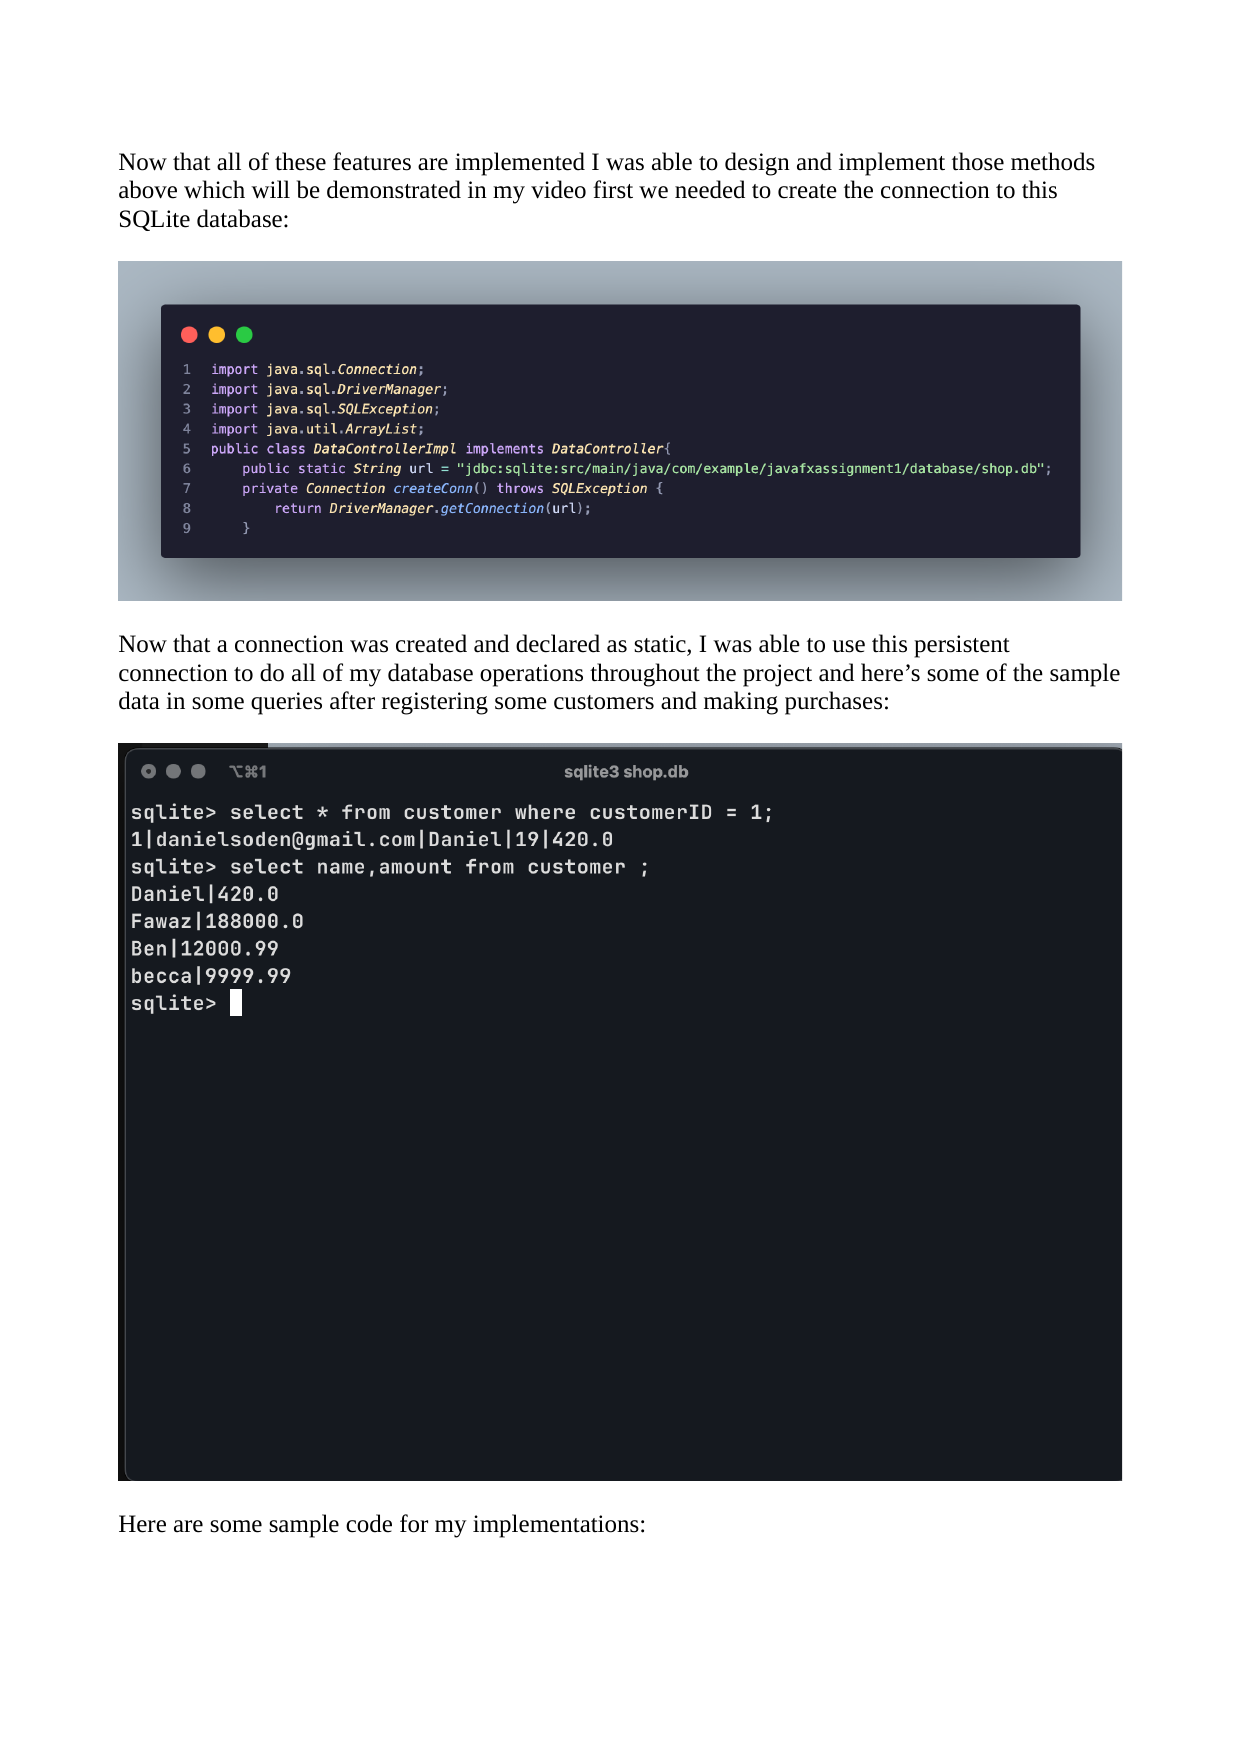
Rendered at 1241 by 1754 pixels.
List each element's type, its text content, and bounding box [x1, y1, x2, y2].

picture [118, 261, 1123, 601]
picture [118, 743, 1123, 1481]
text Now that all of these features are implemented I was able to design and implement those methods above which will be demonstrated in my video first we needed to create the connection to this SQLite database: [118, 147, 1122, 233]
text Here are some sample code for my implementations: [118, 1509, 1122, 1538]
text Now that a connection was created and declared as static, I was able to use this persistent connection to do all of my database operations throughout the project and here’s some of the sample data in some queries after registering some customers and making purchases: [118, 629, 1122, 715]
